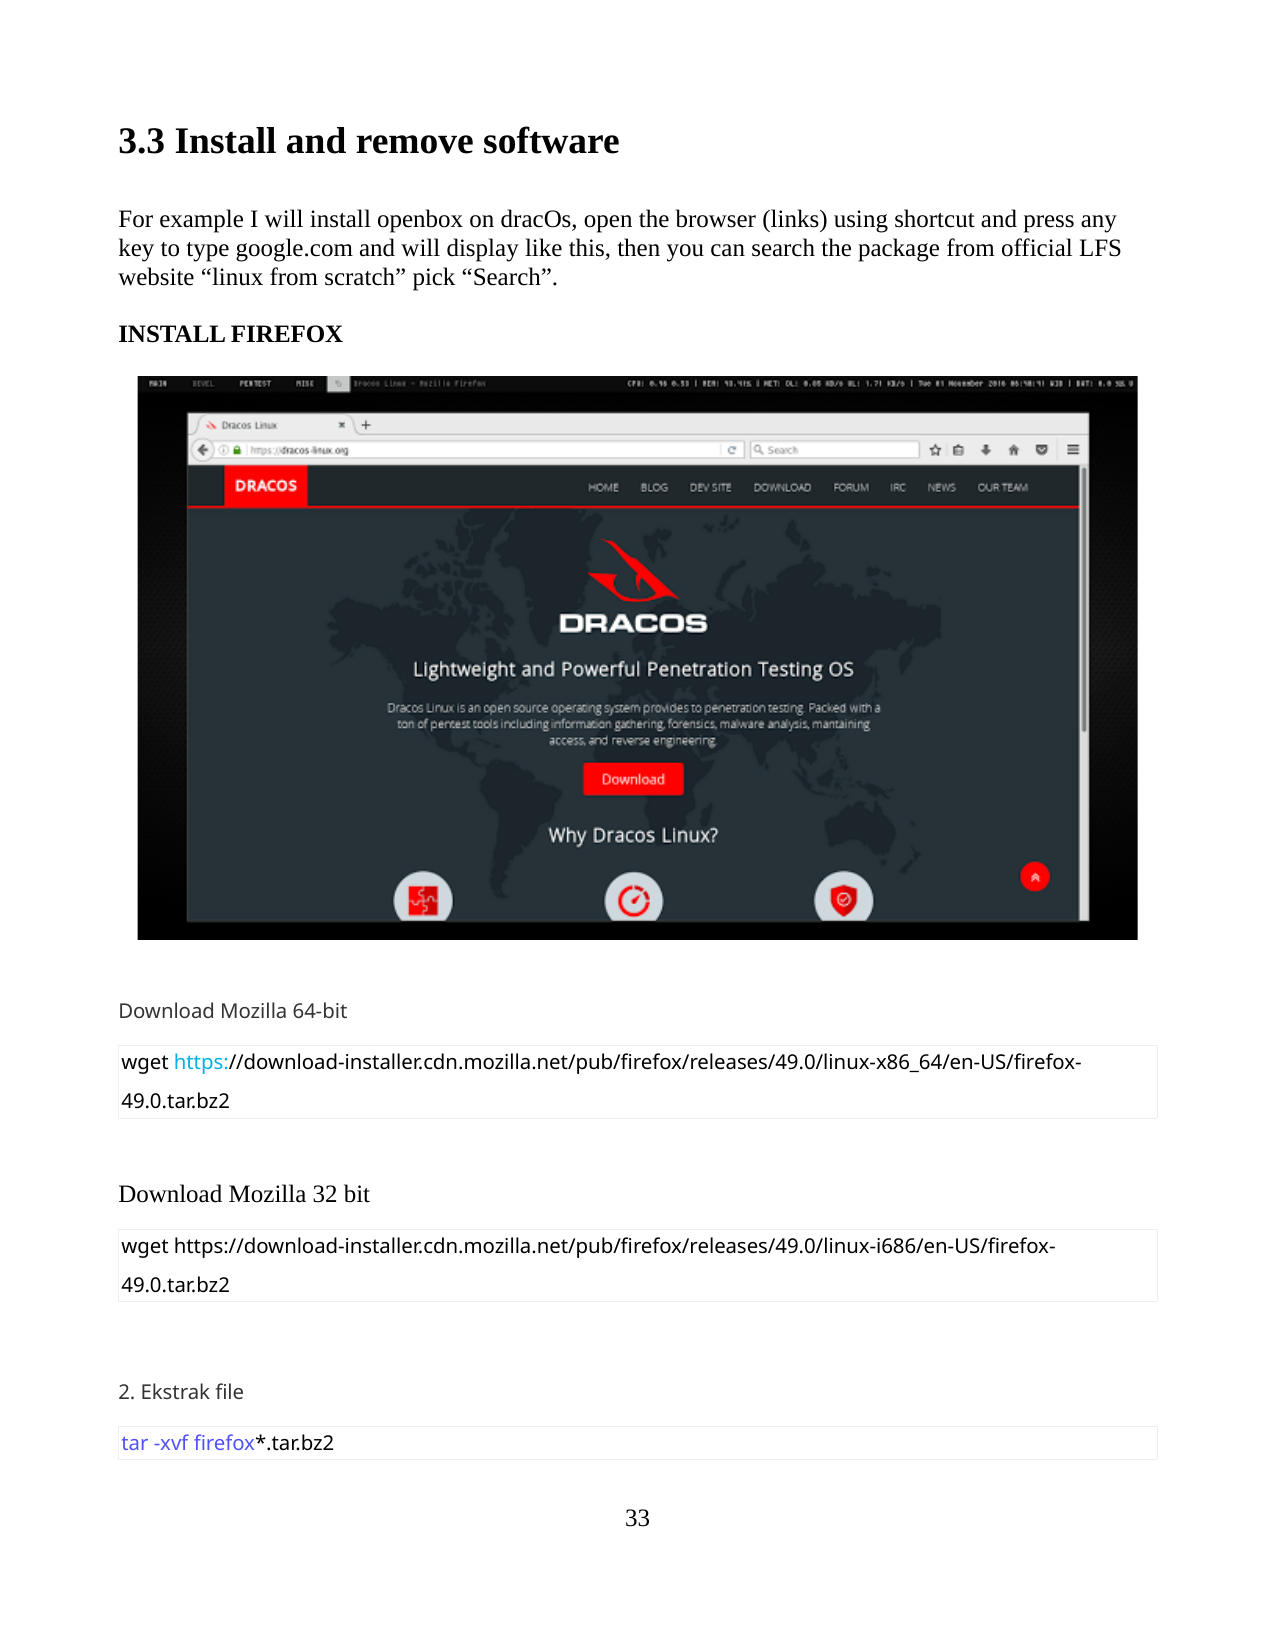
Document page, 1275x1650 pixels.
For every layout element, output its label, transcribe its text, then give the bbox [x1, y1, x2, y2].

text For example I will install openbox on dracOs, open the browser (links) using shortcut and press any key to type google.com and will display like this, then you can search the package from official LFS website “linux from scratch” pick “Search”. [118, 204, 1157, 291]
text 3.3 Install and remove software [118, 118, 1157, 161]
text tar -xvf firefox*.tar.bz2 [119, 1427, 1157, 1459]
text wget https://download-installer.cdn.mozilla.net/pub/firefox/releases/49.0/linux-i686/en-US/firefox-49.0.tar.bz2 [119, 1230, 1157, 1301]
text INSTALL FIREFOX [118, 319, 1157, 348]
text Download Mozilla 32 bit [118, 1145, 1157, 1208]
text Download Mozilla 64-bit [118, 997, 1157, 1024]
text 2. Ekstrak file [118, 1378, 1157, 1405]
picture [137, 376, 1138, 940]
text wget https://download-installer.cdn.mozilla.net/pub/firefox/releases/49.0/linux-x86_64/en-US/firefox-49.0.tar.bz2 [119, 1046, 1157, 1118]
